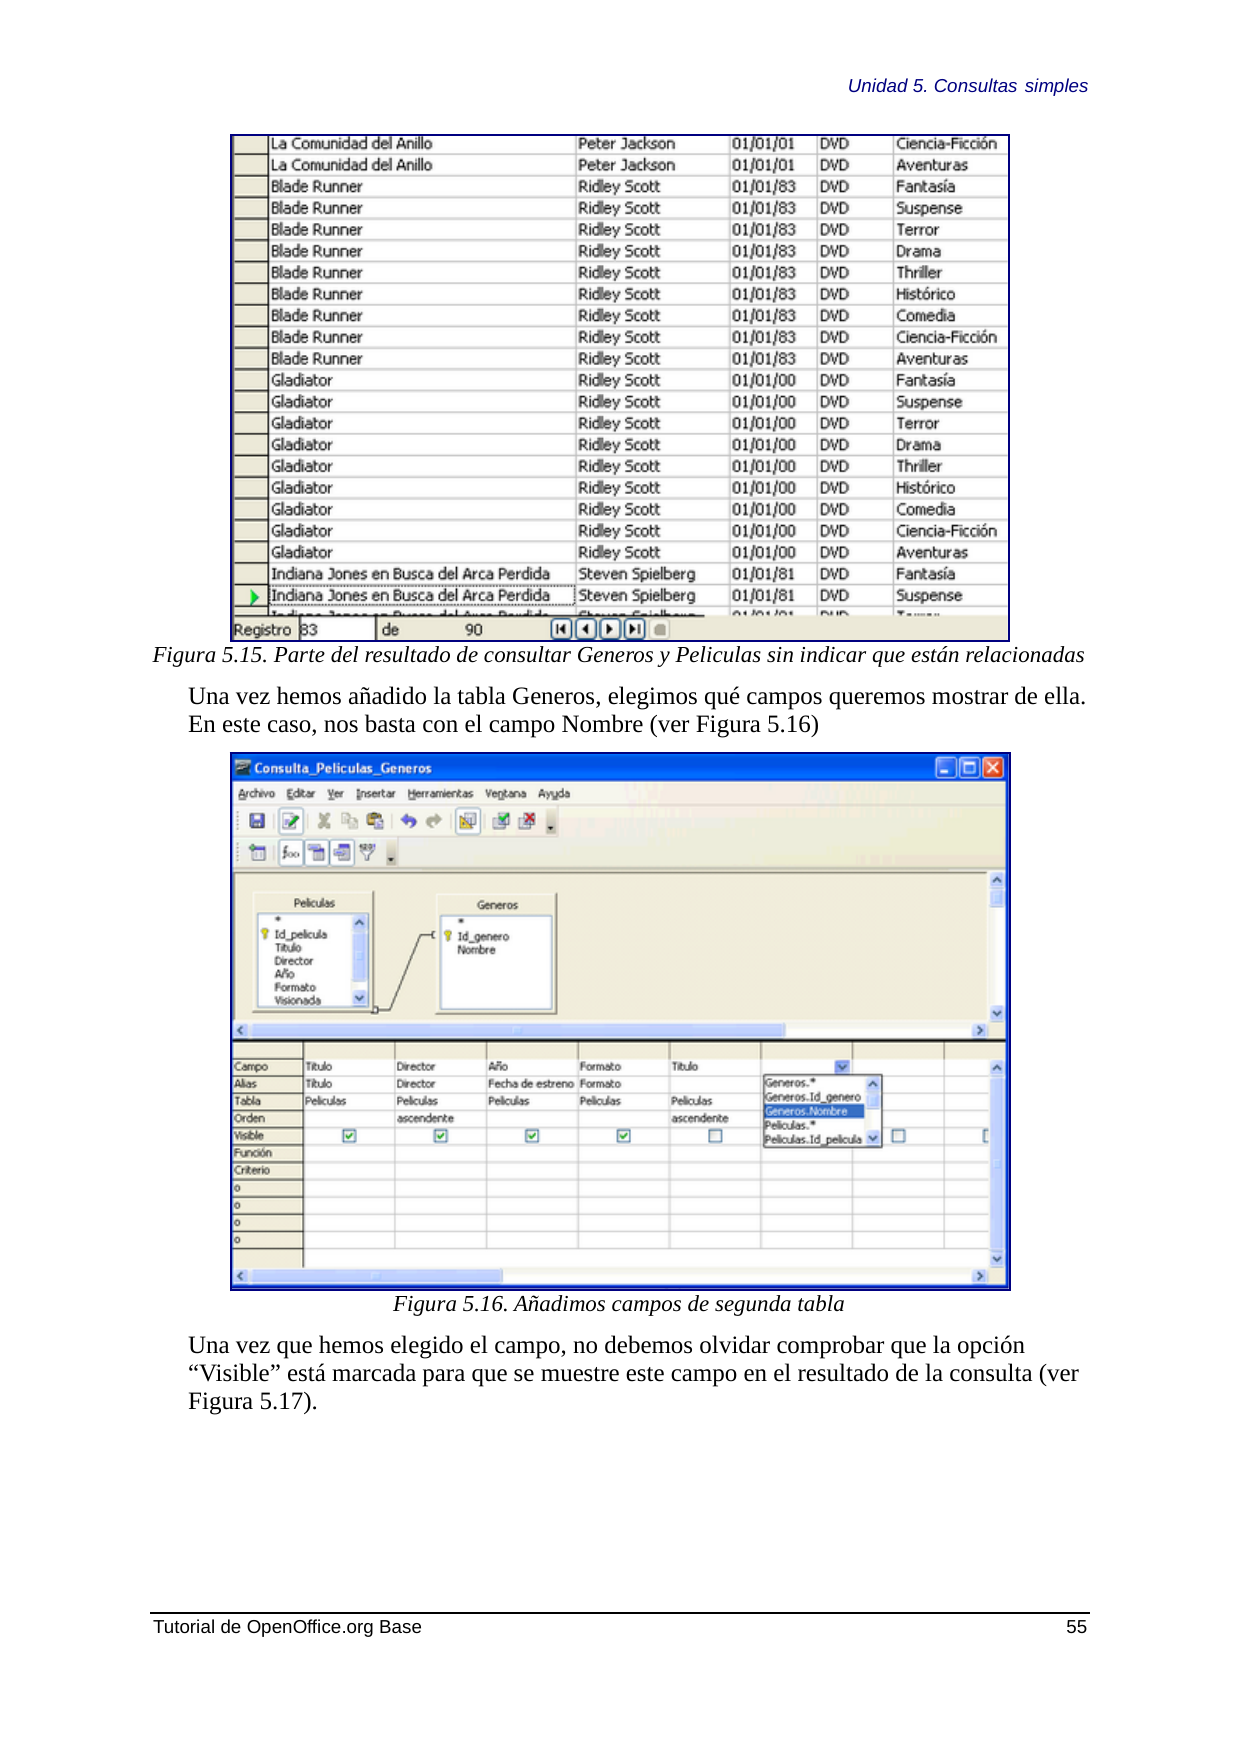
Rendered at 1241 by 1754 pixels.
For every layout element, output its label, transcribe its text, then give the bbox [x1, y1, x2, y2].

picture [232, 136, 1008, 640]
picture [232, 754, 1009, 1289]
text Una vez que hemos elegido el campo, no debemos olvidar comprobar que la opción “Visible” está marcada para que se muestre este campo en el resultado de la consulta (ver Figura 5.17). [188, 1332, 1090, 1415]
text Figura 5.15. Parte del resultado de consultar Generos y Peliculas sin indicar que están relacionadas [150, 134, 1090, 667]
text Una vez hemos añadido la tabla Generos, elegimos qué campos queremos mostrar de ella. En este caso, nos basta con el campo Nombre (ver Figura 5.16) [188, 682, 1090, 737]
text Figura 5.16. Añadimos campos de segunda tabla [150, 752, 1090, 1317]
